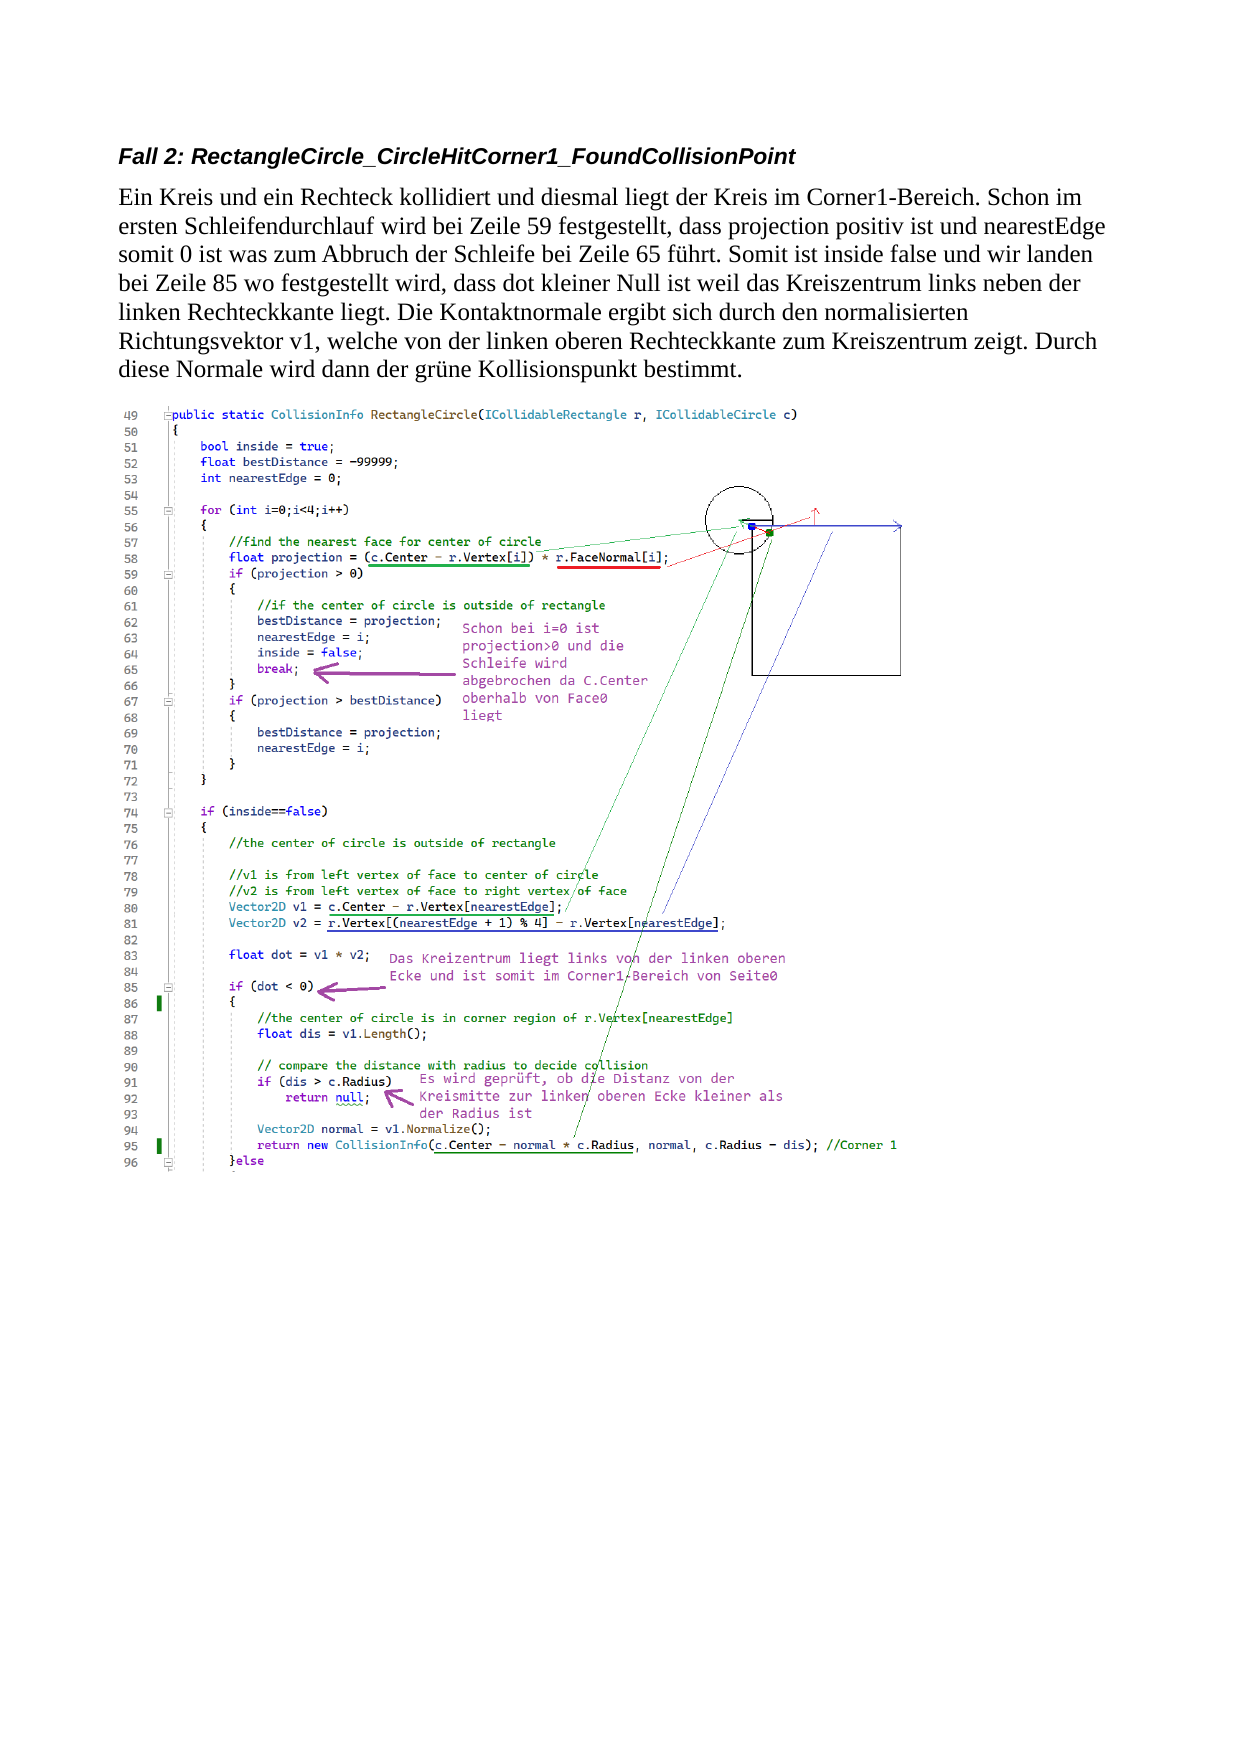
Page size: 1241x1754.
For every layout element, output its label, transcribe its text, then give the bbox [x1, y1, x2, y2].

text Ein Kreis und ein Rechteck kollidiert und diesmal liegt der Kreis im Corner1-Bereich. Schon im ersten Schleifendurchlauf wird bei Zeile 59 festgestellt, dass projection positiv ist und nearestEdge somit 0 ist was zum Abbruch der Schleife bei Zeile 65 führt. Somit ist inside false und wir landen bei Zeile 85 wo festgestellt wird, dass dot kleiner Null ist weil das Kreiszentrum links neben der linken Rechteckkante liegt. Die Kontaktnormale ergibt sich durch den normalisierten Richtungsvektor v1, welche von der linken oberen Rechteckkante zum Kreiszentrum zeigt. Durch diese Normale wird dann der grüne Kollisionspunkt bestimmt. [118, 182, 1122, 383]
picture [112, 406, 910, 1172]
subtitle Fall 2: RectangleCircle_CircleHitCorner1_FoundCollisionPoint [118, 143, 1122, 169]
